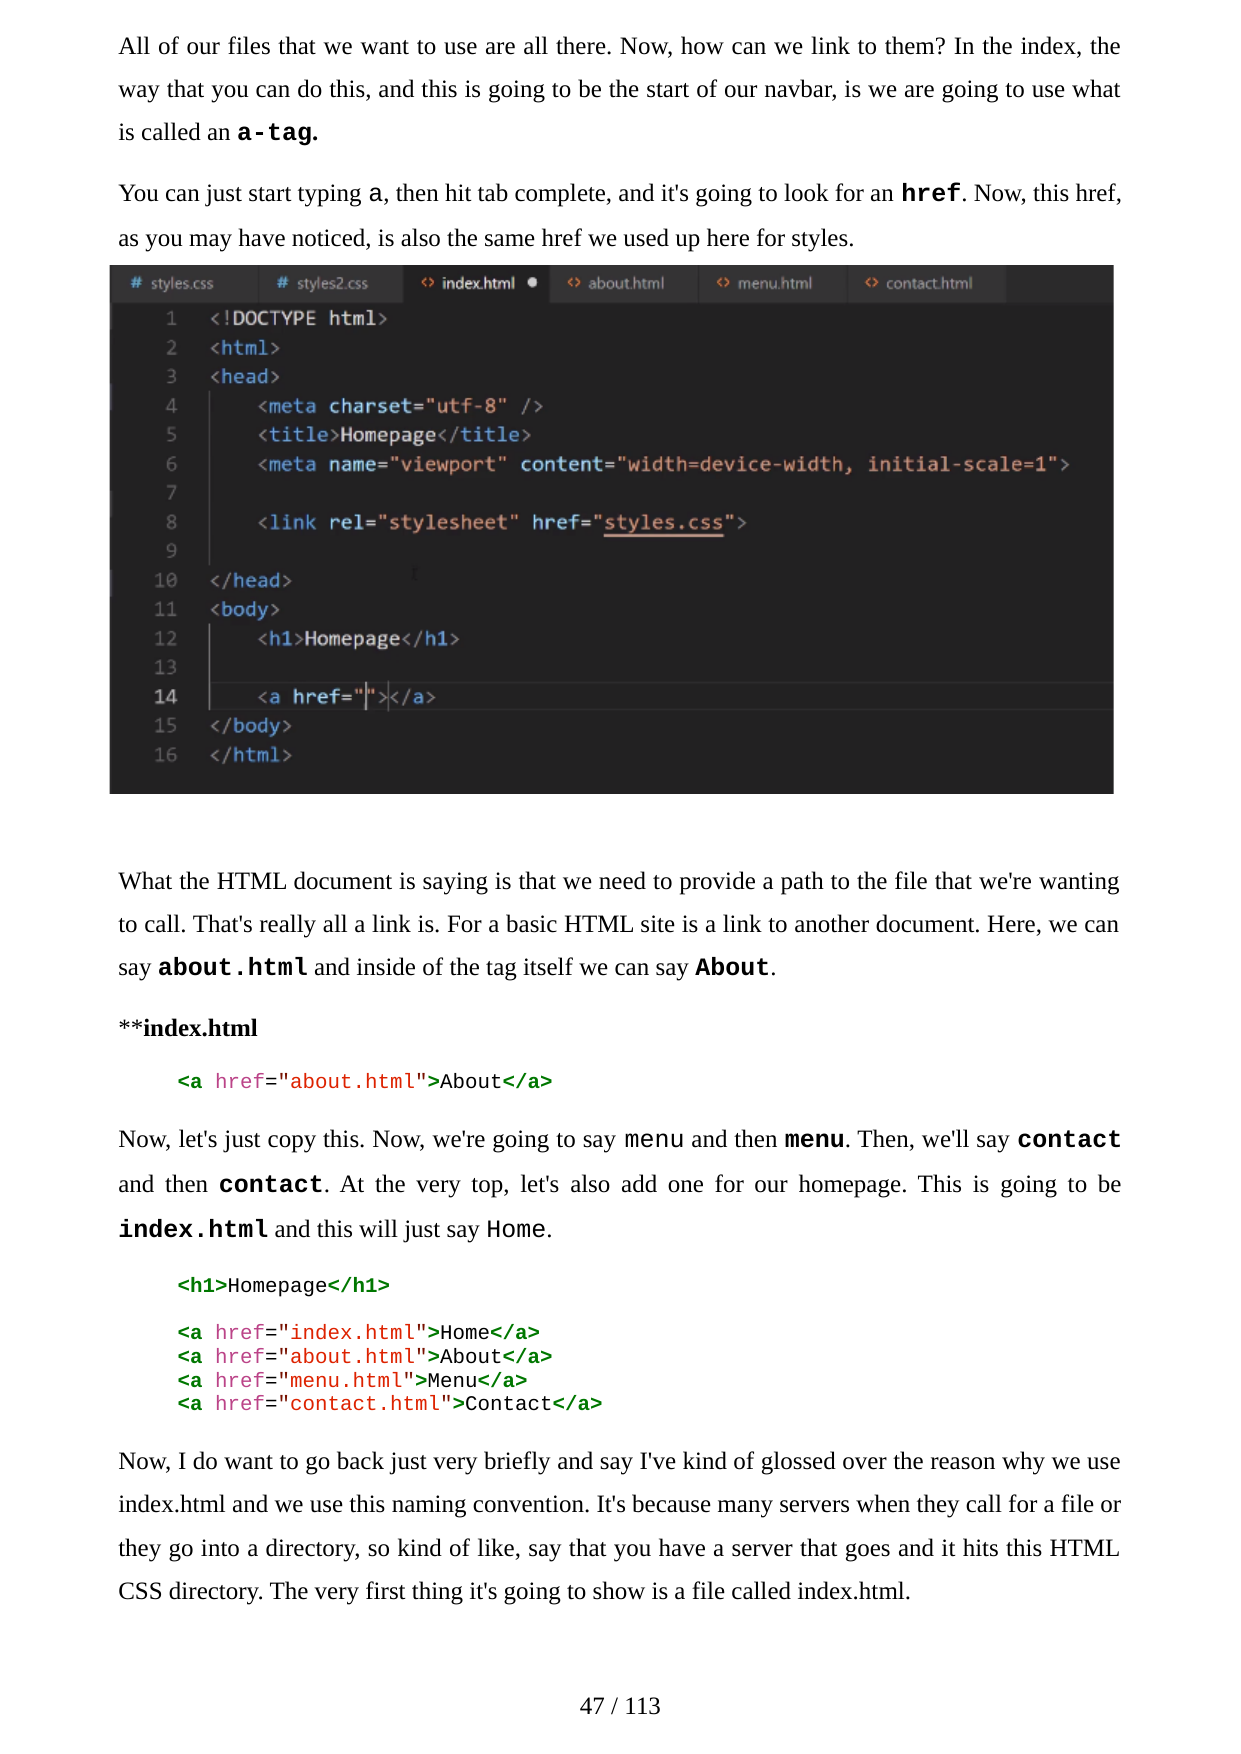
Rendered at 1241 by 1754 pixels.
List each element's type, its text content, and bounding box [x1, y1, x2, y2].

text All of our files that we want to use are all there. Now, how can we link to them? In the index, the way that you can do this, and this is going to be the start of our navbar, is we are going to use what is called an a-tag. [118, 31, 1122, 148]
text You can just start typing a, then hit tab complete, and it's going to look for an href. Now, this href, as you may have noticed, is also the same href we used up here for styles. [118, 178, 1122, 252]
text <a href="menu.html">Menu</a> [177, 1369, 1122, 1393]
text <a href="about.html">About</a> [177, 1071, 1122, 1094]
text Now, I do want to go back just very briefly and say I've kind of glossed over the reason why we use index.html and we use this naming convention. It's because many servers when they call for a file or they go into a directory, so kind of like, say that you have a server that goes and it hits this HTML CSS directory. The very first thing it's going to show is a file called index.html. [118, 1446, 1122, 1604]
text <a href="contact.html">Contact</a> [177, 1393, 1122, 1417]
picture [109, 265, 1114, 794]
text <a href="index.html">Home</a> [177, 1322, 1122, 1346]
text Now, let's just copy this. Now, we're going to say menu and then menu. Then, we'll say contact and then contact. At the very top, let's also add one for our homepage. This is going to be index.html and this will just say Home. [118, 1124, 1122, 1245]
text **index.html [118, 1013, 1122, 1042]
text <a href="about.html">About</a> [177, 1346, 1122, 1369]
text What the HTML document is saying is that we need to provide a path to the file that we're wanting to call. That's really all a link is. For a basic HTML site is a link to another document. Here, we can say about.html and inside of the tag itself we can say About. [118, 866, 1122, 983]
text <h1>Homepage</h1> [177, 1275, 1122, 1299]
